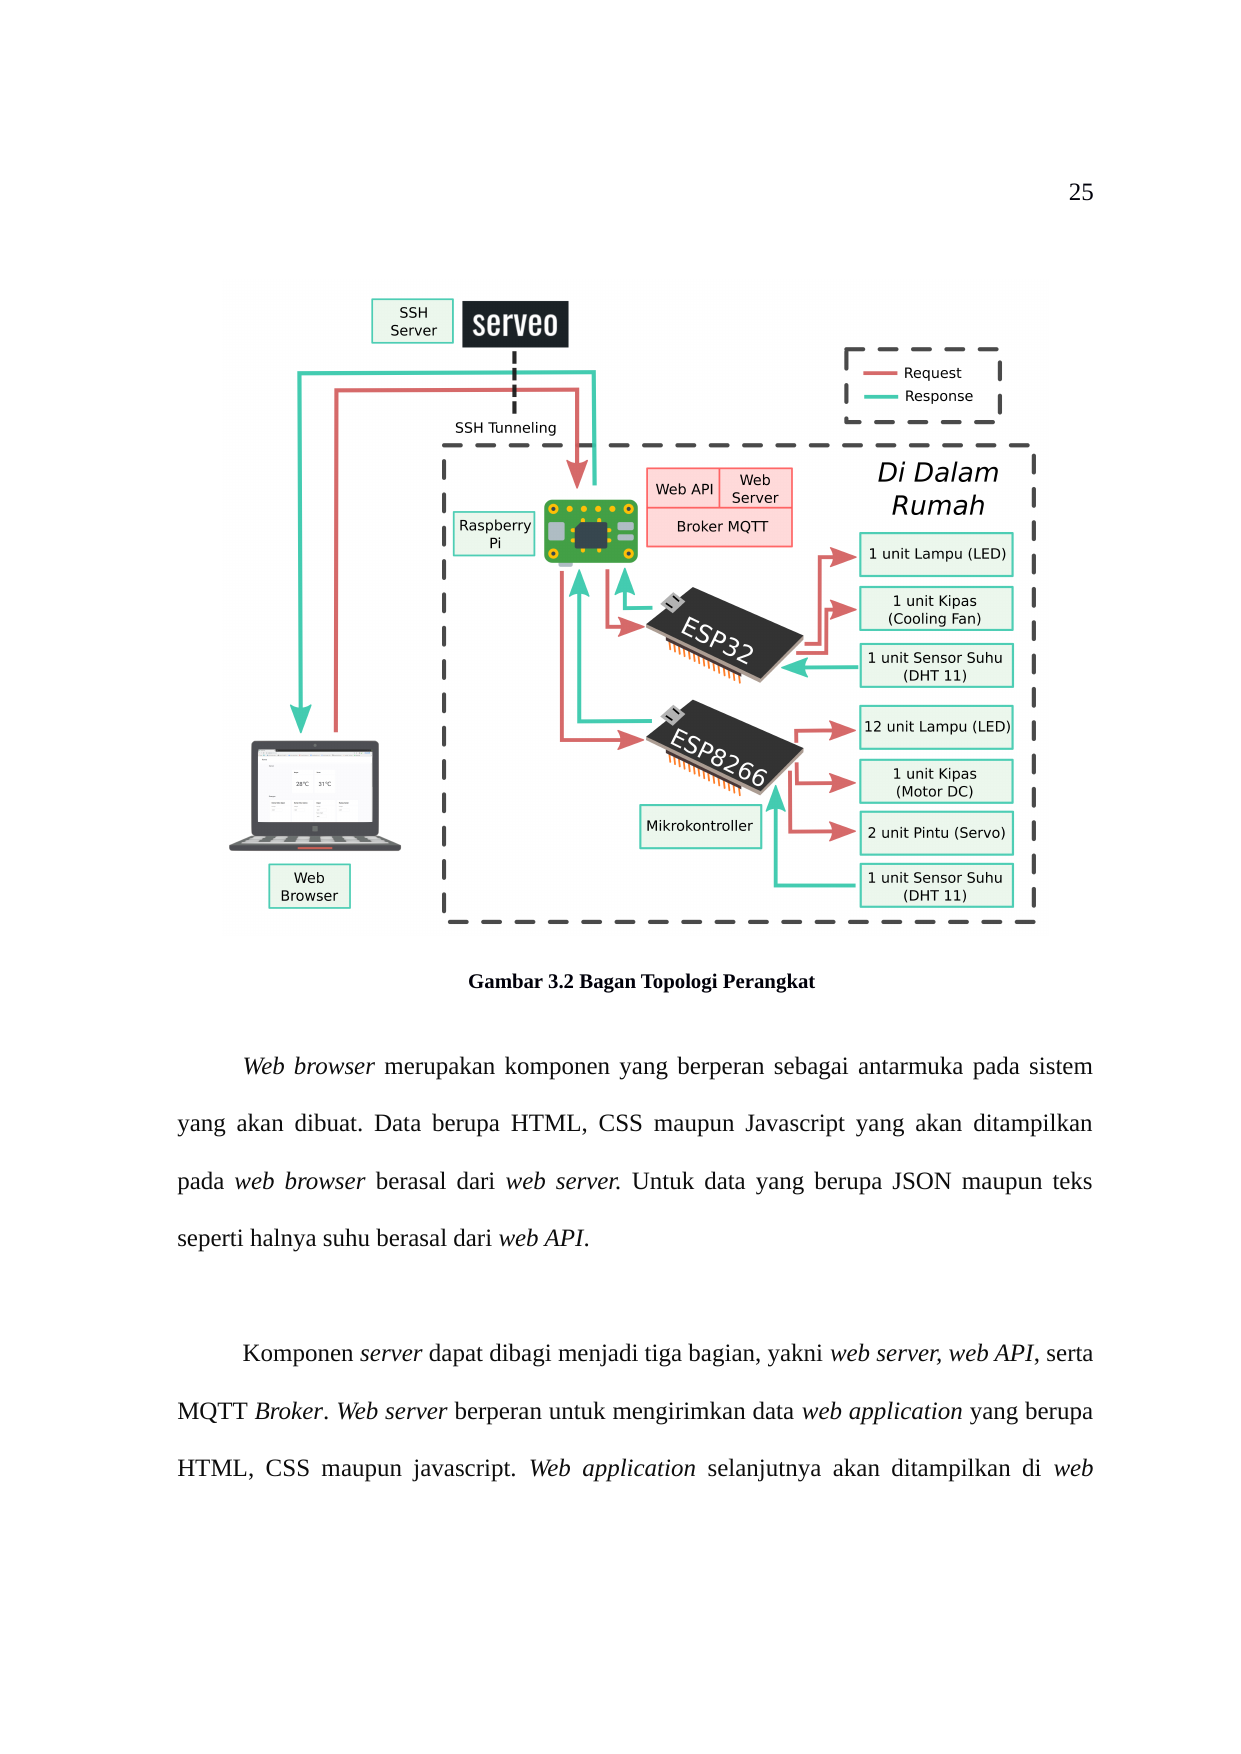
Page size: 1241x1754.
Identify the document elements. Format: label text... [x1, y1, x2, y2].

text Komponen server dapat dibagi menjadi tiga bagian, yakni web server, web API, serta MQTT Broker. Web server berperan untuk mengirimkan data web application yang berupa HTML, CSS maupun javascript. Web application selanjutnya akan ditampilkan di web [177, 1338, 1093, 1482]
text Web browser merupakan komponen yang berperan sebagai antarmuka pada sistem yang akan dibuat. Data berupa HTML, CSS maupun Javascript yang akan ditampilkan pada web browser berasal dari web server. Untuk data yang berupa JSON maupun teks seperti halnya suhu berasal dari web API. [177, 324, 1093, 1252]
text 1Gambar 3.2 Bagan Topologi Perangkat [222, 936, 1049, 993]
picture [221, 279, 1049, 936]
